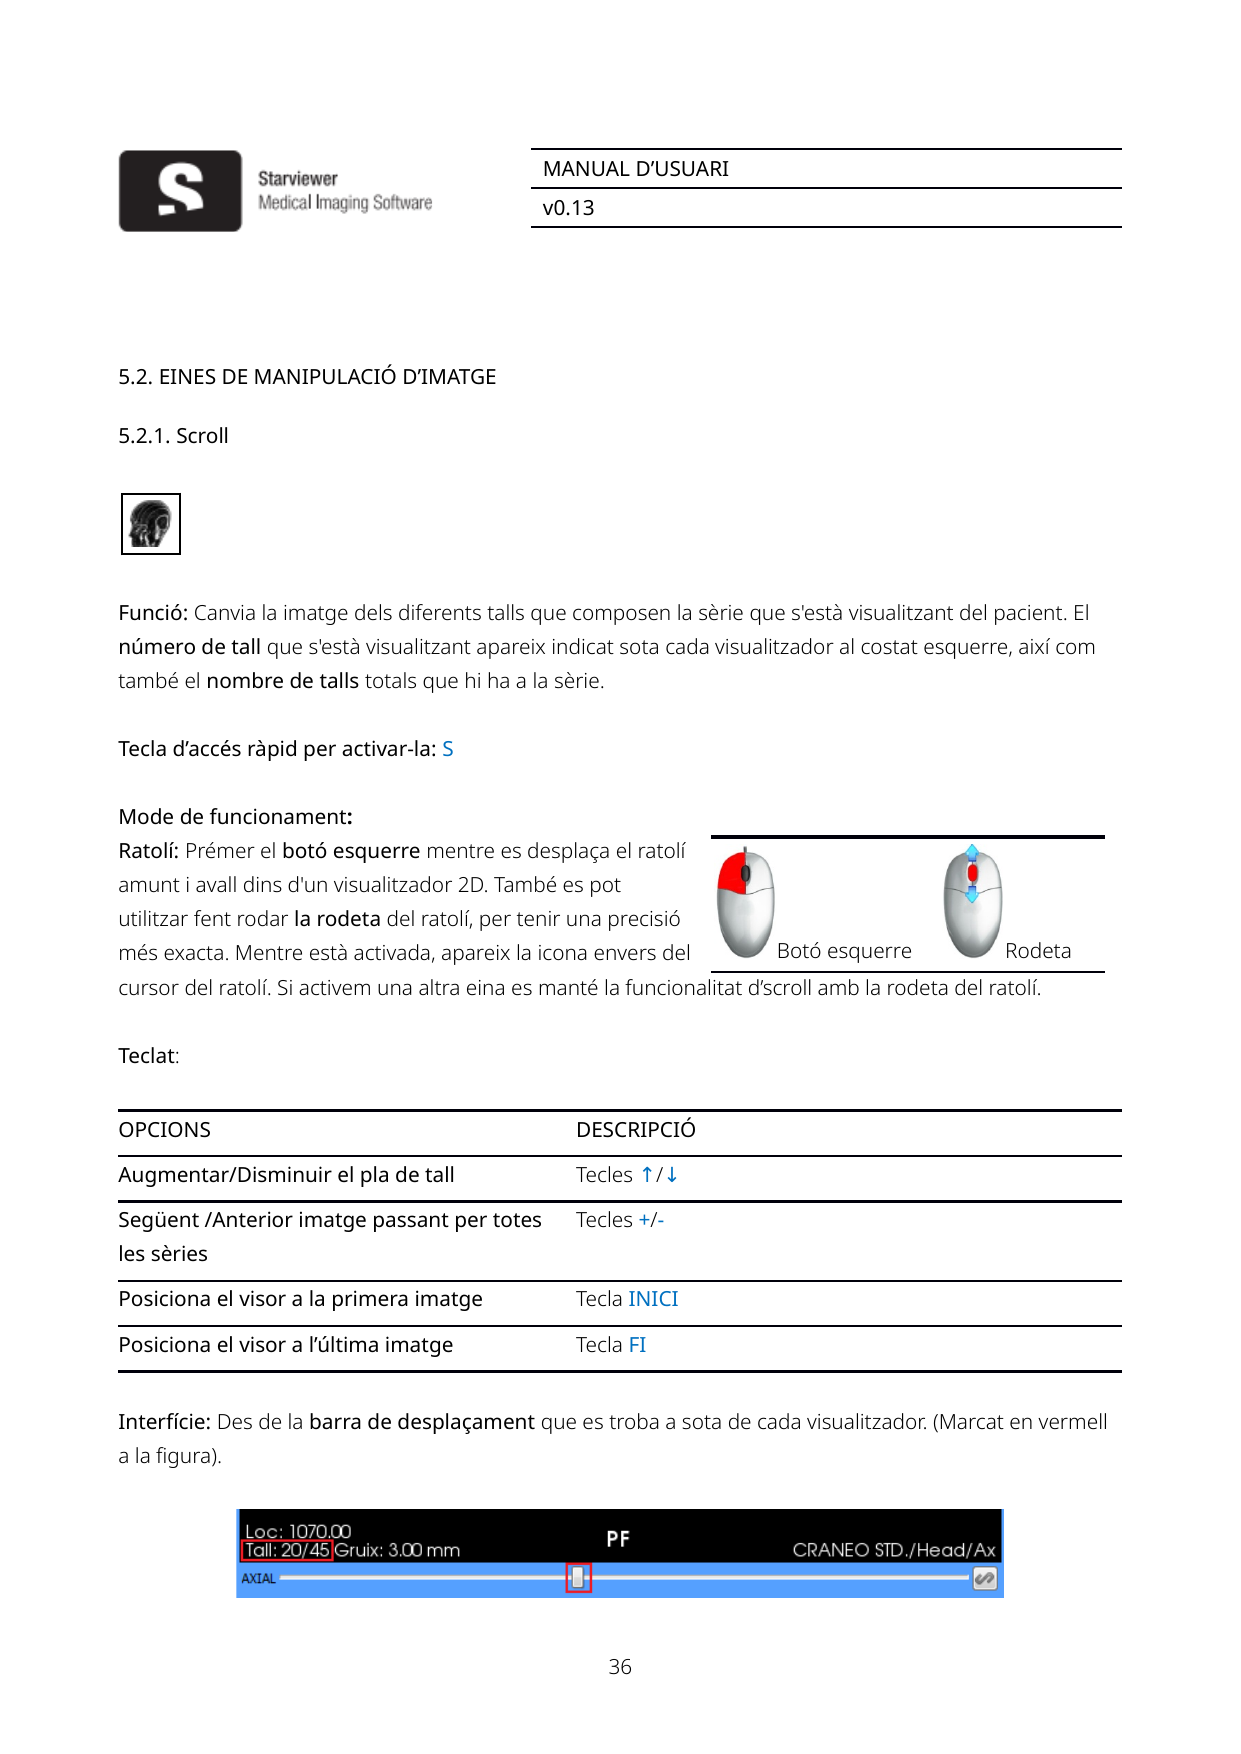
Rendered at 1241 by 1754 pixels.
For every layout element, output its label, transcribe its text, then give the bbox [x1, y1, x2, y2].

table_cell Següent /Anterior imatge passant per totes les sèries [118, 1203, 576, 1279]
table_cell Tecles +/- [576, 1203, 1122, 1279]
picture [126, 501, 171, 546]
table_cell Tecles ↑/↓ [576, 1157, 1122, 1200]
table_cell Augmentar/Disminuir el pla de tall [118, 1157, 576, 1200]
table_cell Tecla INICI [576, 1282, 1122, 1325]
text Funció: Canvia la imatge dels diferents talls que composen la sèrie que s'està visualitzant del pacient. El número de tall que s'està visualitzant apareix indicat sota cada visualitzador al costat esquerre, així com també el nombre de talls totals que hi ha a la sèrie. [118, 598, 1122, 694]
table_header opcions [118, 1112, 576, 1155]
text Ratolí: Prémer el botó esquerre mentre es desplaça el ratolí amunt i avall dins d'un visualitzador 2D. També es pot utilitzar fent rodar la rodeta del ratolí, per tenir una precisió més exacta. Mentre està activada, apareix la icona envers del cursor del ratolí. Si activem una altra eina es manté la funcionalitat d’scroll amb la rodeta del ratolí. [118, 836, 1122, 1001]
picture [236, 1509, 1004, 1598]
table_cell Posiciona el visor a l’última imatge [118, 1327, 576, 1370]
subtitle Eines de manipulació d’imatge [118, 362, 1122, 391]
picture [714, 844, 777, 959]
subtitle Scroll [118, 421, 1122, 450]
text Tecla d’accés ràpid per activar-la: S [118, 734, 1122, 763]
table_cell Tecla FI [576, 1327, 1122, 1370]
table_header descripció [576, 1112, 1122, 1155]
table_header Botó esquerre [711, 839, 939, 971]
table_cell Posiciona el visor a la primera imatge [118, 1282, 576, 1325]
table_header Rodeta [939, 839, 1104, 971]
picture [942, 844, 1004, 959]
text Mode de funcionament: [118, 802, 1122, 831]
text Teclat: [118, 1041, 1122, 1069]
text Interfície: Des de la barra de desplaçament que es troba a sota de cada visualitzador. (Marcat en vermell a la figura). [118, 1407, 1122, 1470]
